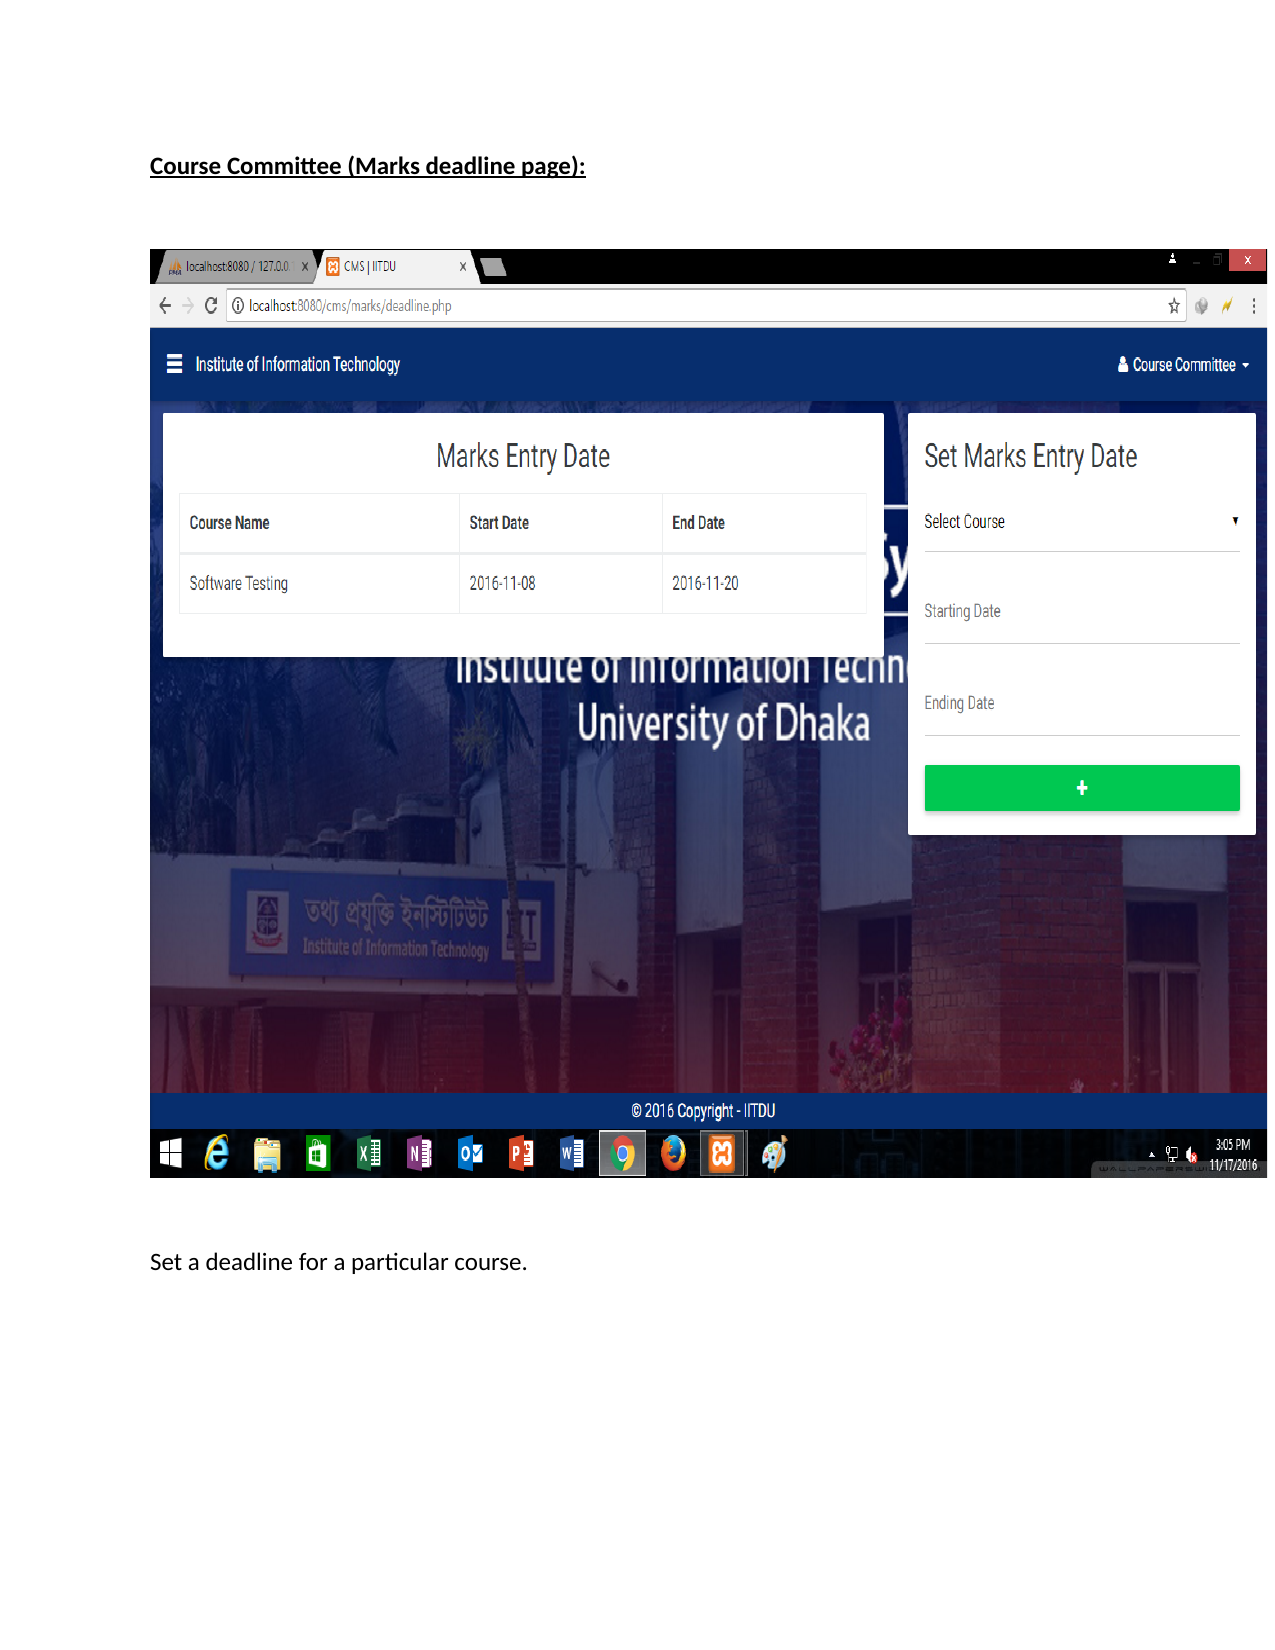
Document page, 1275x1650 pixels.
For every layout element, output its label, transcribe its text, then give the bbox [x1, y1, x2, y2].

text Set a deadline for a particular course. [150, 1246, 1125, 1276]
text Course Committee (Marks deadline page): [150, 150, 1125, 181]
picture [150, 249, 1268, 1178]
